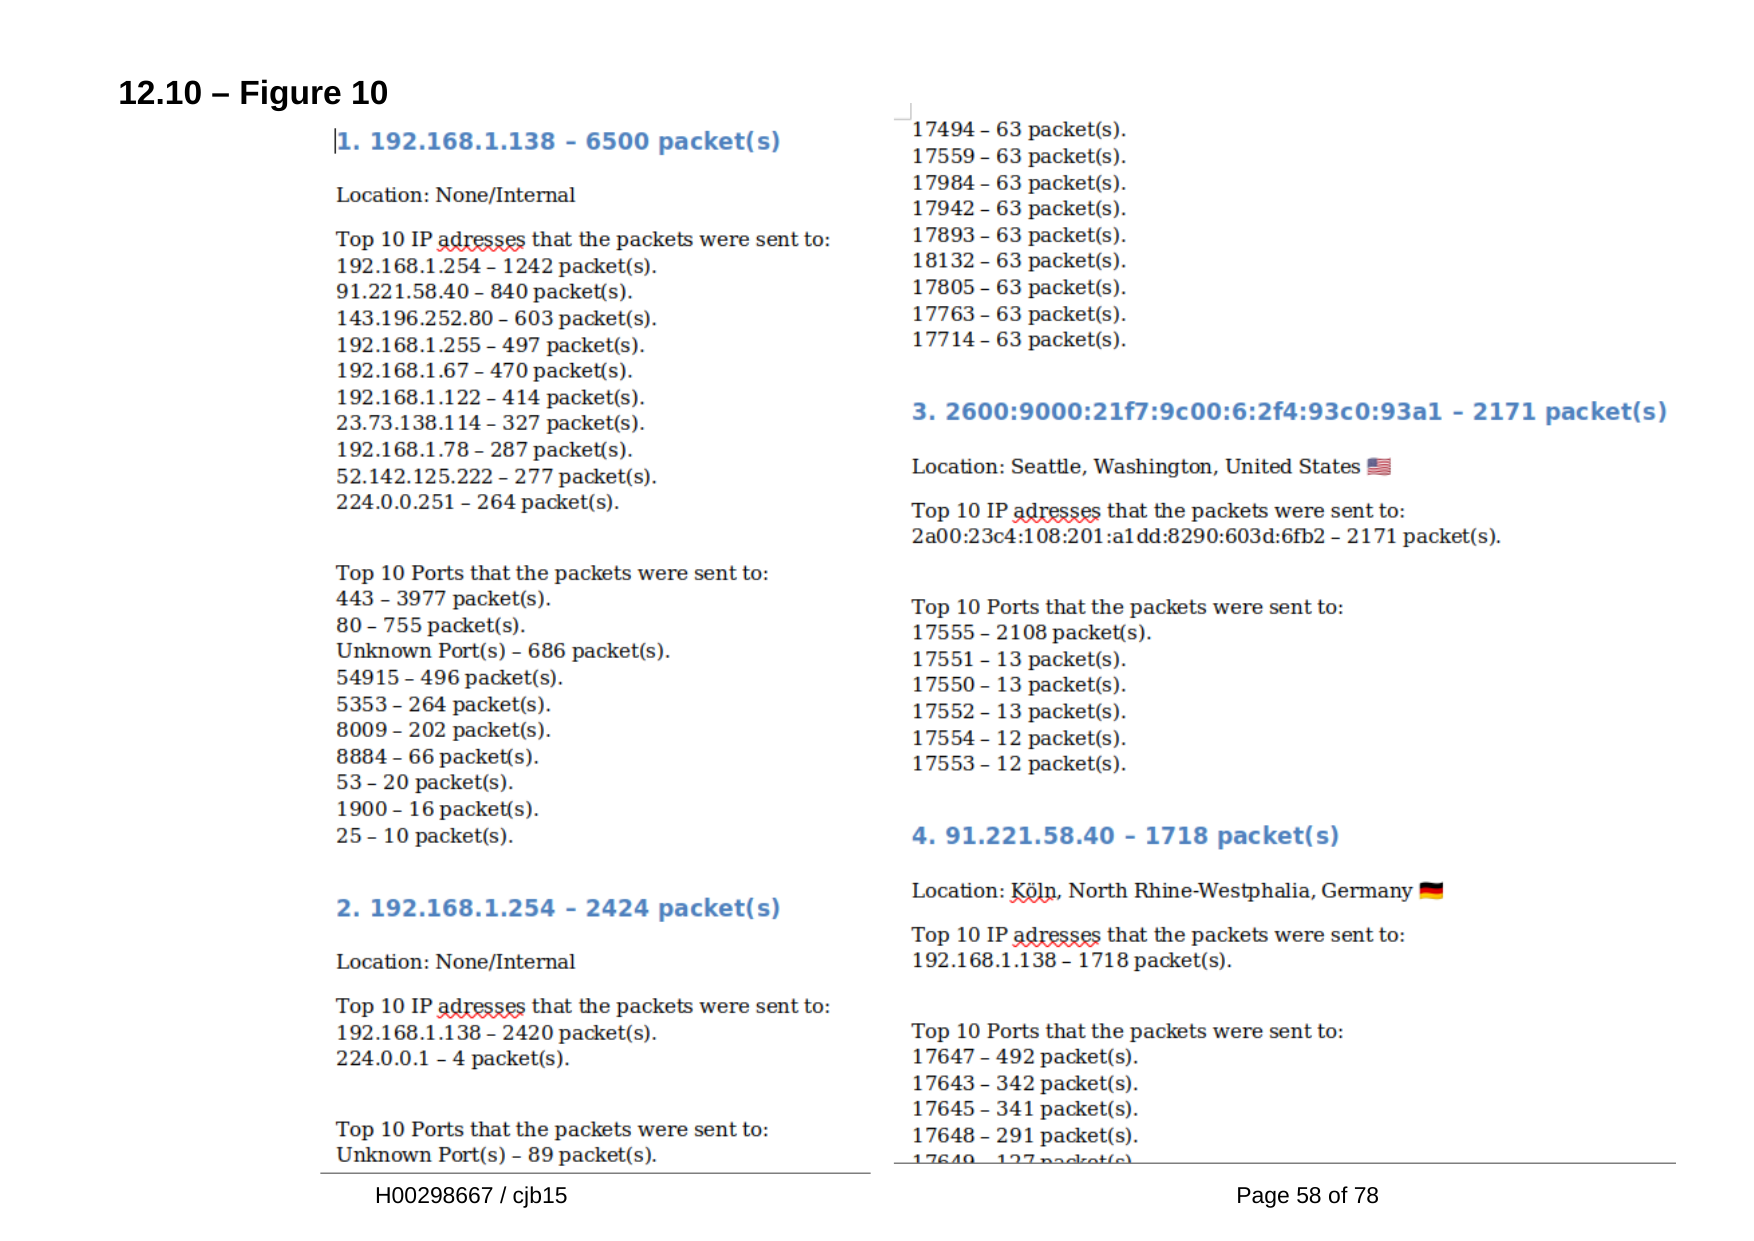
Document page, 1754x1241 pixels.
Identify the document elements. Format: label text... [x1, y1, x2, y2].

subtitle 12.10 – Figure 10 [118, 73, 1636, 112]
picture [320, 119, 871, 1174]
picture [893, 103, 1676, 1164]
